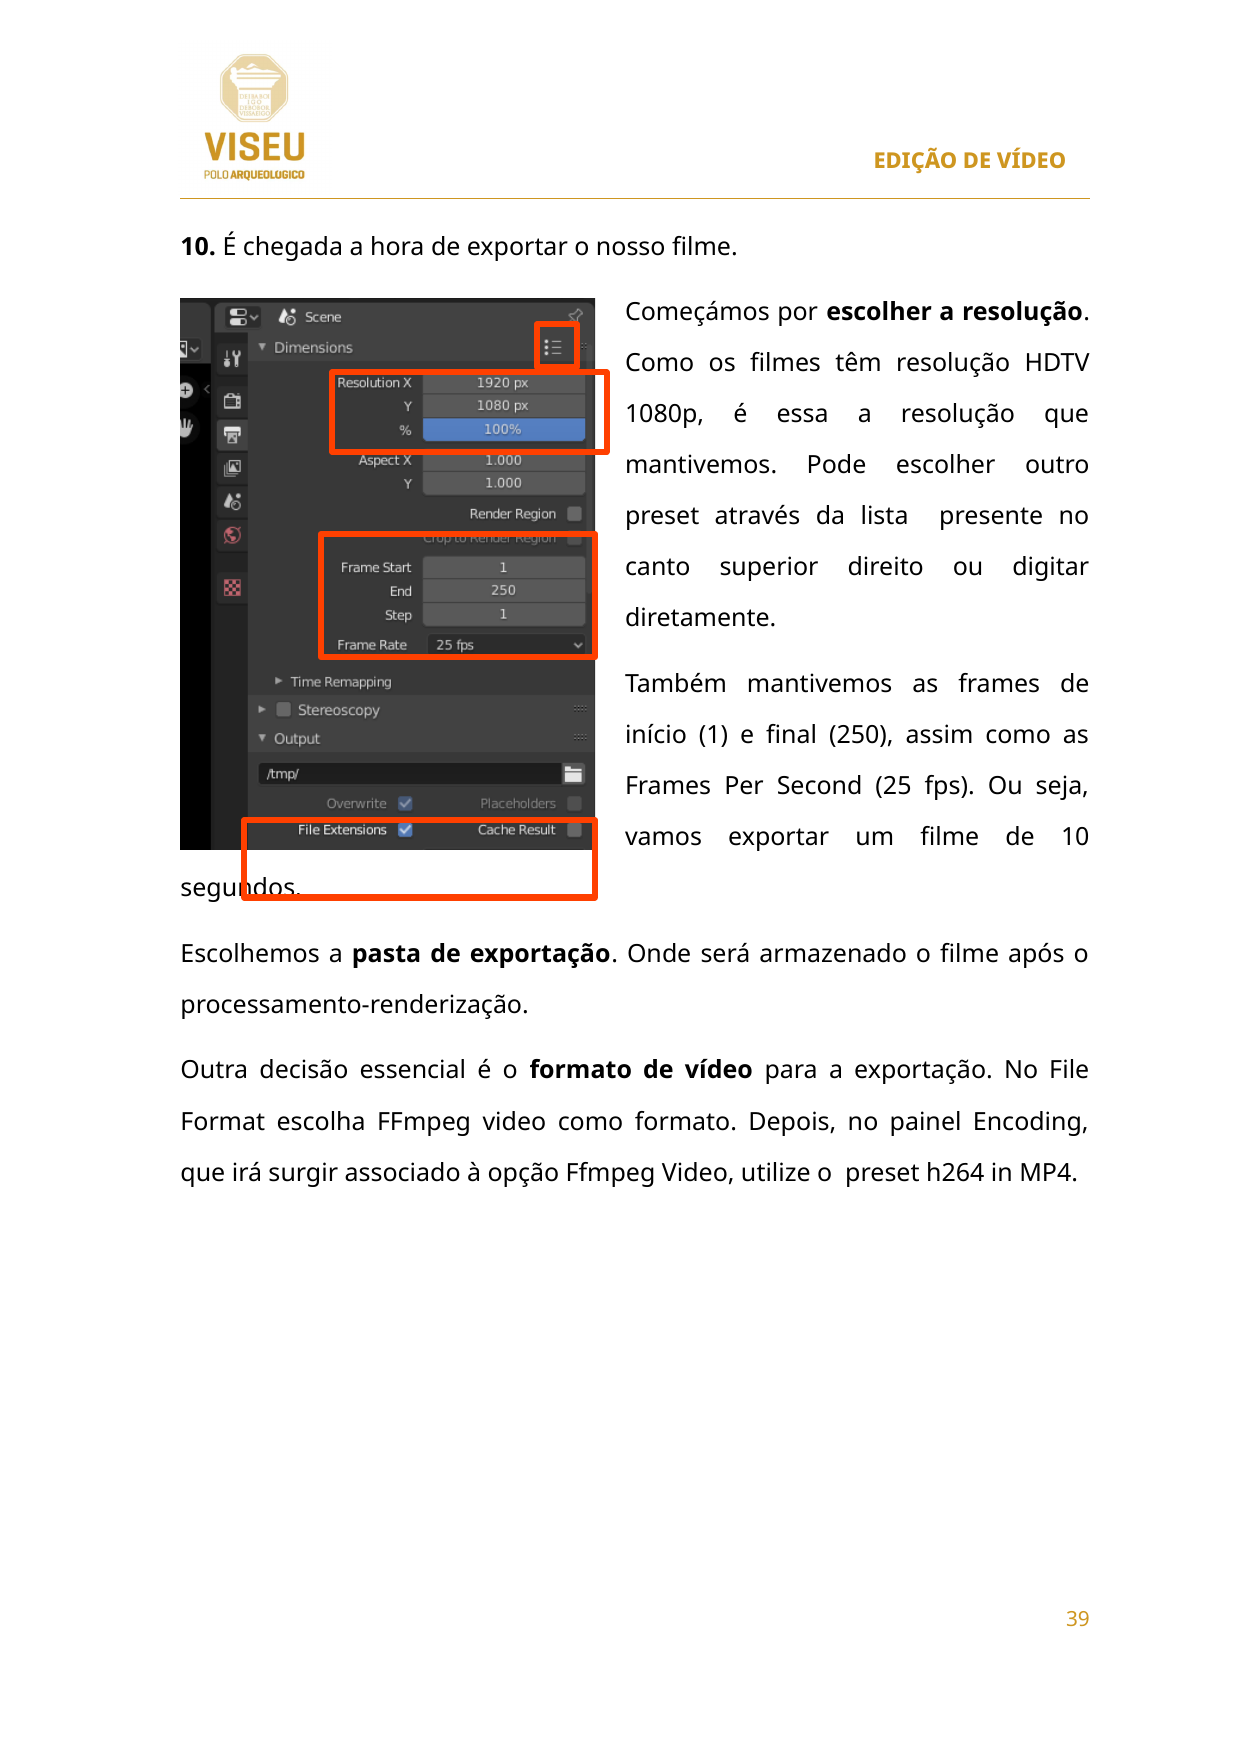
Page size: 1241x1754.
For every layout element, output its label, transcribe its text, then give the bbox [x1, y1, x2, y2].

picture [540, 327, 574, 364]
text 10. É chegada a hora de exportar o nosso filme. [180, 228, 1090, 262]
picture [180, 298, 596, 850]
text Também mantivemos as frames de início (1) e final (250), assim como as Frames Per Second (25 fps). Ou seja, vamos exportar um filme de 10 segundos. [180, 666, 1090, 904]
text Outra decisão essencial é o formato de vídeo para a exportação. No File Format escolha FFmpeg video como formato. Depois, no painel Encoding, que irá surgir associado à opção Ffmpeg Video, utilize o preset h264 in MP4. [180, 1052, 1090, 1188]
picture [247, 823, 592, 850]
picture [335, 375, 596, 449]
picture [324, 537, 592, 654]
text Começámos por escolher a resolução. Como os filmes têm resolução HDTV 1080p, é essa a resolução que mantivemos. Pode escolher outro preset através da lista presente no canto superior direito ou digitar diretamente. [180, 294, 1090, 634]
text Escolhemos a pasta de exportação. Onde será armazenado o filme após o processamento-renderização. [180, 935, 1090, 1021]
